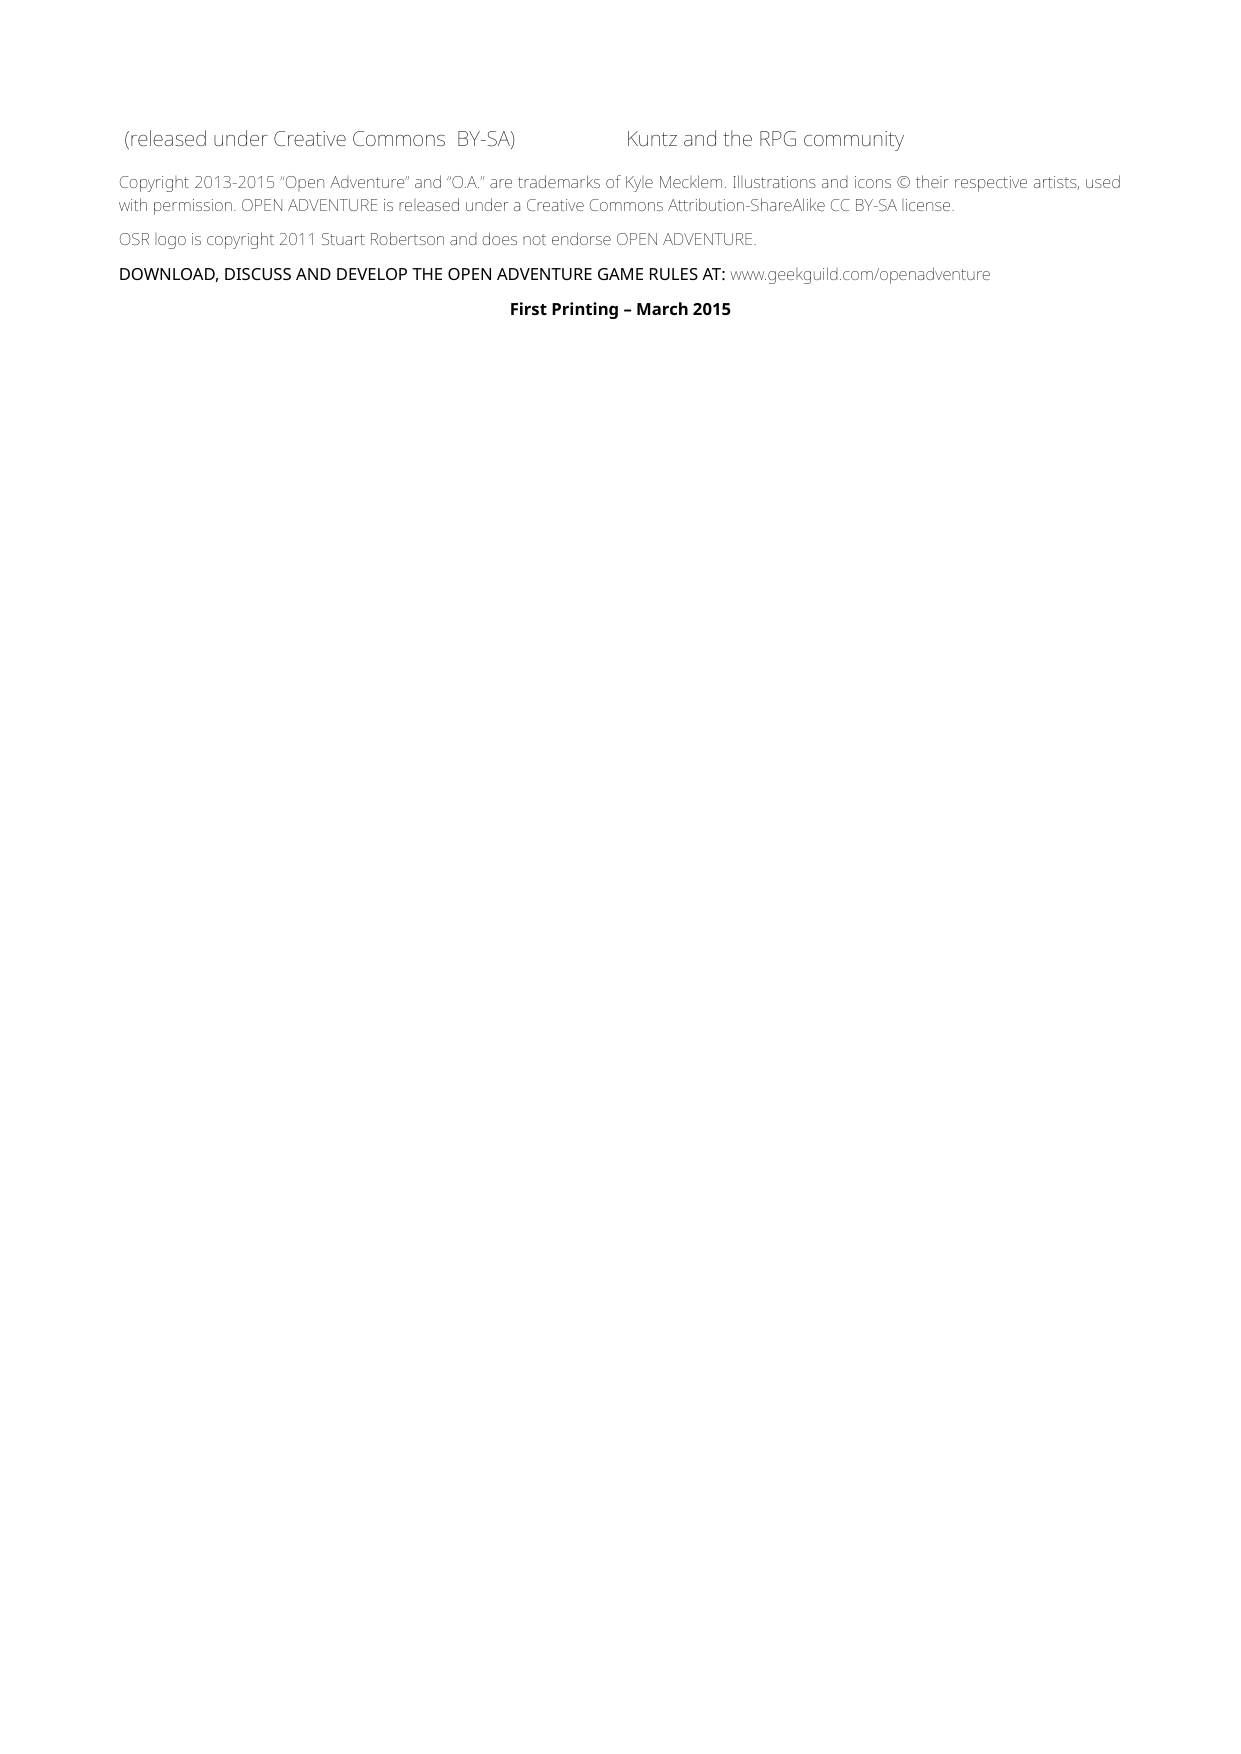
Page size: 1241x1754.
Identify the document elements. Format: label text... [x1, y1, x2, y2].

text OSR logo is copyright 2011 Stuart Robertson and does not endorse OPEN ADVENTURE. [118, 228, 1122, 251]
table_header Kuntz and the RPG community [620, 119, 1122, 170]
text Copyright 2013-2015 “Open Adventure” and “O.A.” are trademarks of Kyle Mecklem. Illustrations and icons © their respective artists, used with permission. OPEN ADVENTURE is released under a Creative Commons Attribution-ShareAlike CC BY-SA license. [118, 170, 1122, 216]
table_header (released under Creative Commons BY-SA) [119, 119, 620, 170]
text First Printing – March 2015 [118, 297, 1122, 320]
text DOWNLOAD, DISCUSS AND DEVELOP THE OPEN ADVENTURE GAME RULES AT: www.geekguild.com/openadventure [118, 262, 1122, 285]
